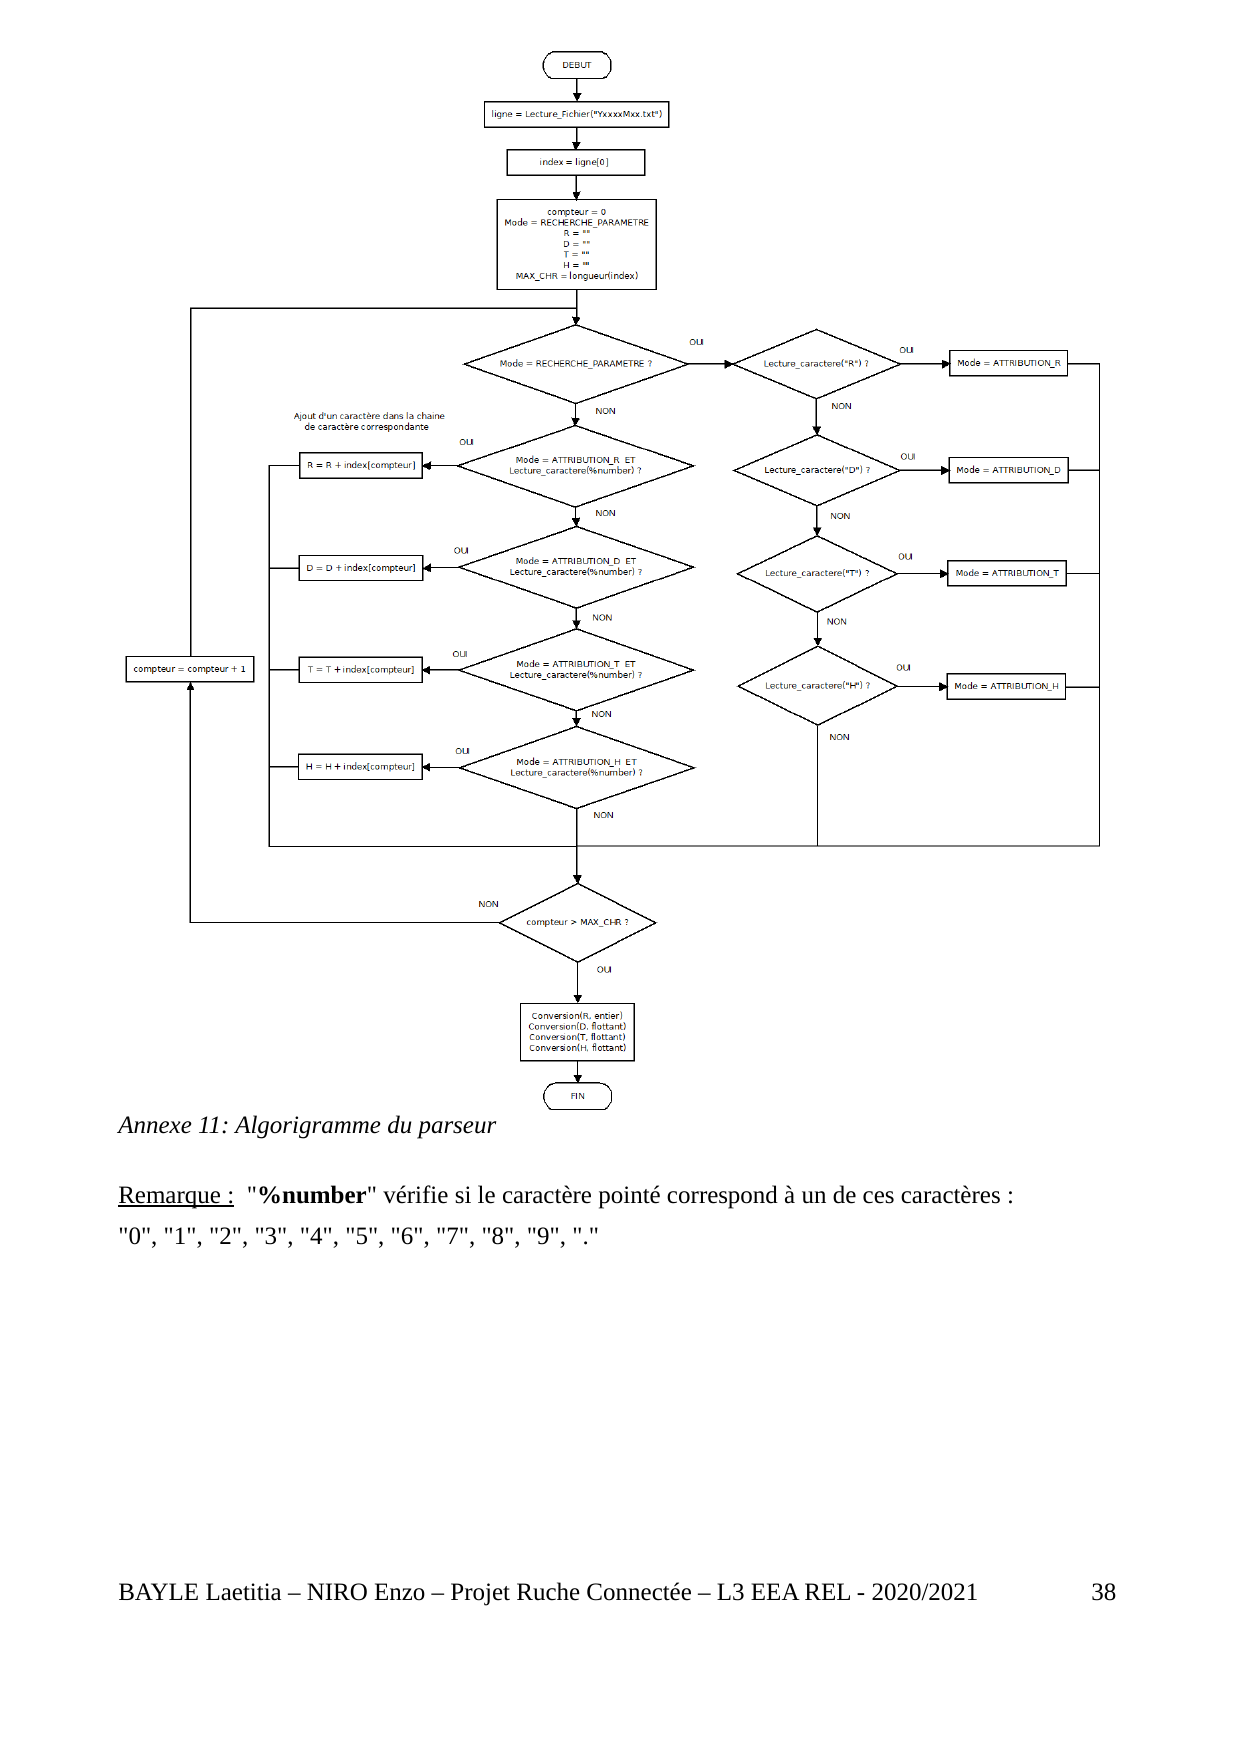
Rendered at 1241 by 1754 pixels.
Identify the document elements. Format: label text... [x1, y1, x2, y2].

text Remarque : "%number" vérifie si le caractère pointé correspond à un de ces caractères : [118, 1180, 1122, 1209]
text "0", "1", "2", "3", "4", "5", "6", "7", "8", "9", "." [118, 1221, 1122, 1250]
picture [118, 51, 1123, 1111]
text Annexe 11: Algorigramme du parseur [118, 1111, 1122, 1139]
